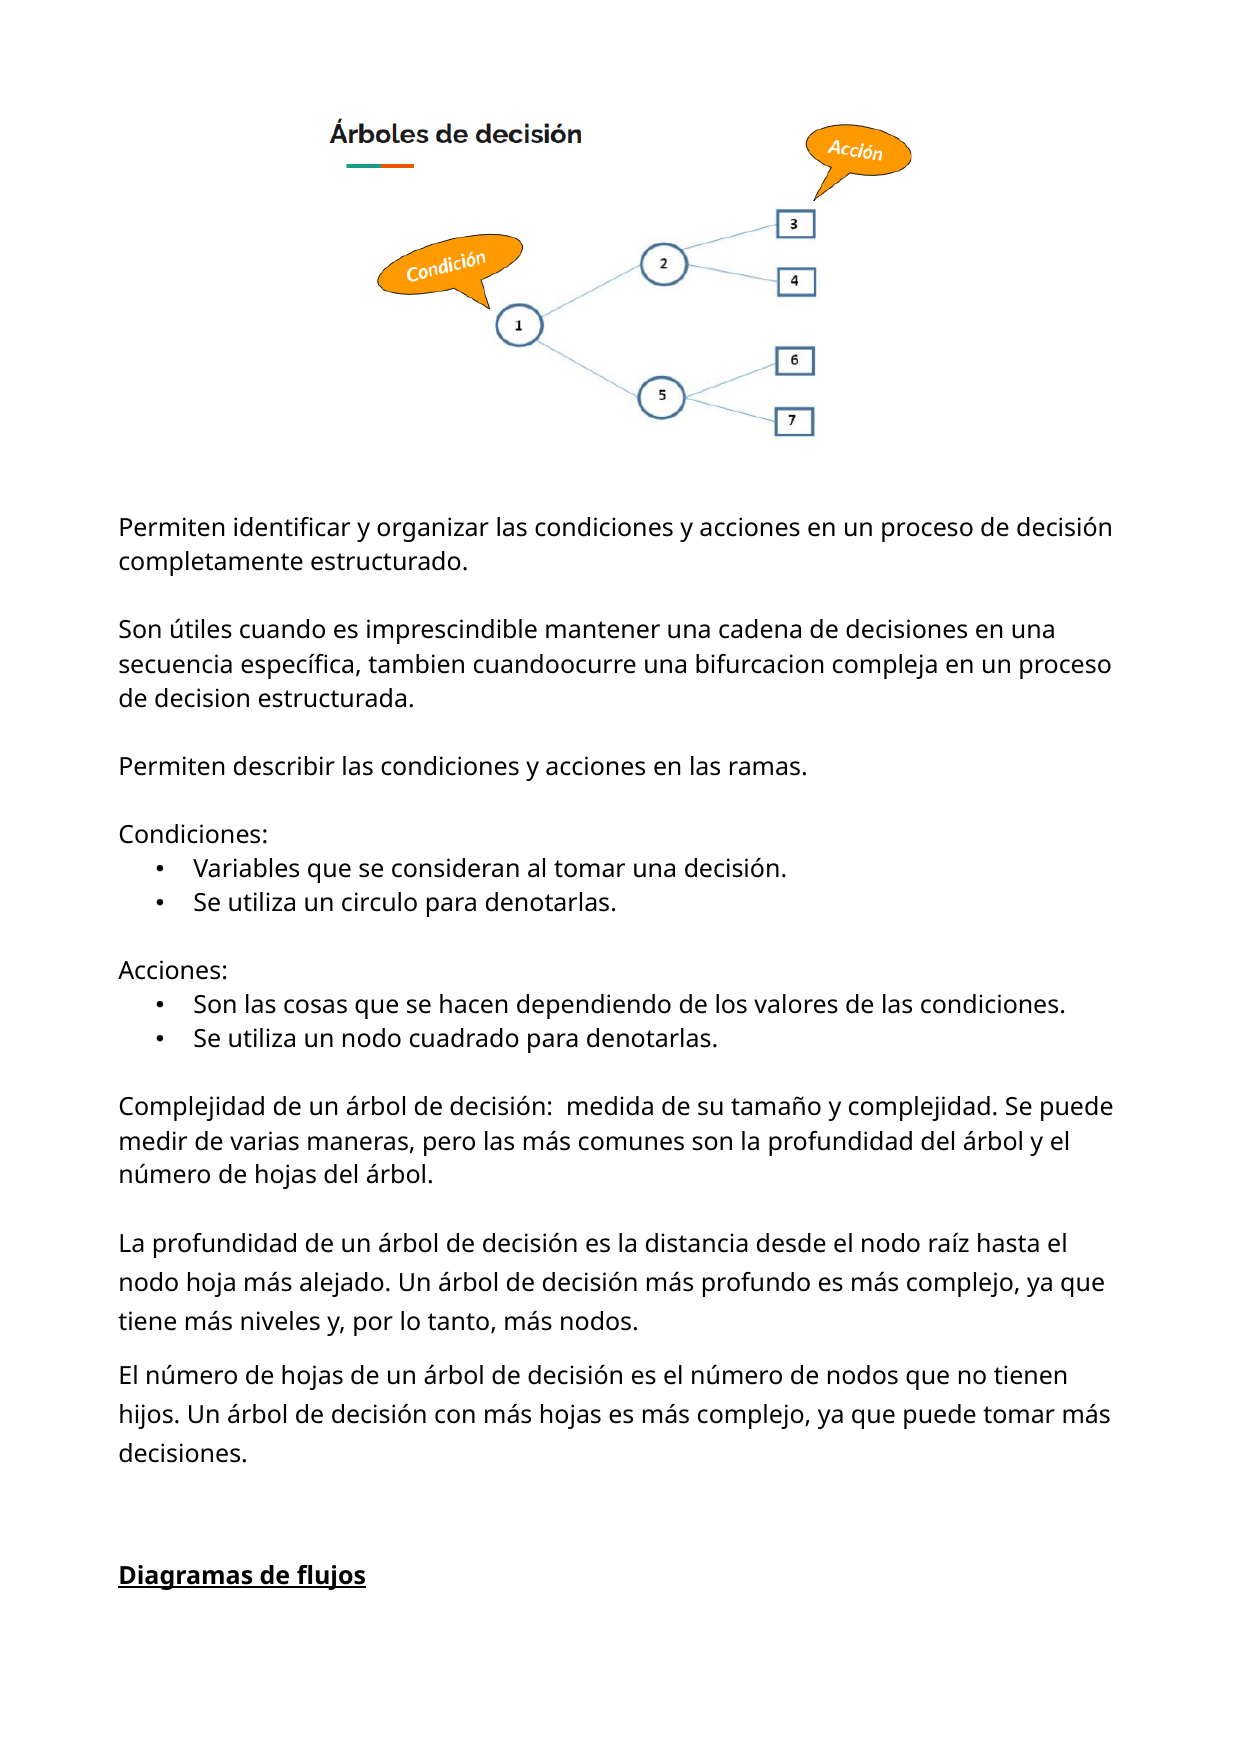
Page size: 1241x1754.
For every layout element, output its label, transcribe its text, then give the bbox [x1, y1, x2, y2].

list Se utiliza un nodo cuadrado para denotarlas. [156, 1021, 1122, 1055]
text Permiten describir las condiciones y acciones en las ramas. [118, 714, 1122, 782]
text Diagramas de flujos [118, 1558, 1122, 1592]
picture [328, 118, 912, 442]
text Son útiles cuando es imprescindible mantener una cadena de decisiones en una secuencia específica, tambien cuandoocurre una bifurcacion compleja en un proceso de decision estructurada. [118, 612, 1122, 714]
text El número de hojas de un árbol de decisión es el número de nodos que no tienen hijos. Un árbol de decisión con más hojas es más complejo, ya que puede tomar más decisiones. [118, 1357, 1122, 1470]
text Condiciones: [118, 817, 1122, 851]
text Acciones: [118, 953, 1122, 987]
list Son las cosas que se hacen dependiendo de los valores de las condiciones. [156, 987, 1122, 1021]
text Complejidad de un árbol de decisión: medida de su tamaño y complejidad. Se puede medir de varias maneras, pero las más comunes son la profundidad del árbol y el número de hojas del árbol. [118, 1089, 1122, 1191]
text La profundidad de un árbol de decisión es la distancia desde el nodo raíz hasta el nodo hoja más alejado. Un árbol de decisión más profundo es más complejo, ya que tiene más niveles y, por lo tanto, más nodos. [118, 1225, 1122, 1338]
list Se utiliza un circulo para denotarlas. [156, 885, 1122, 919]
list Variables que se consideran al tomar una decisión. [156, 851, 1122, 885]
text Permiten identificar y organizar las condiciones y acciones en un proceso de decisión completamente estructurado. [118, 510, 1122, 578]
